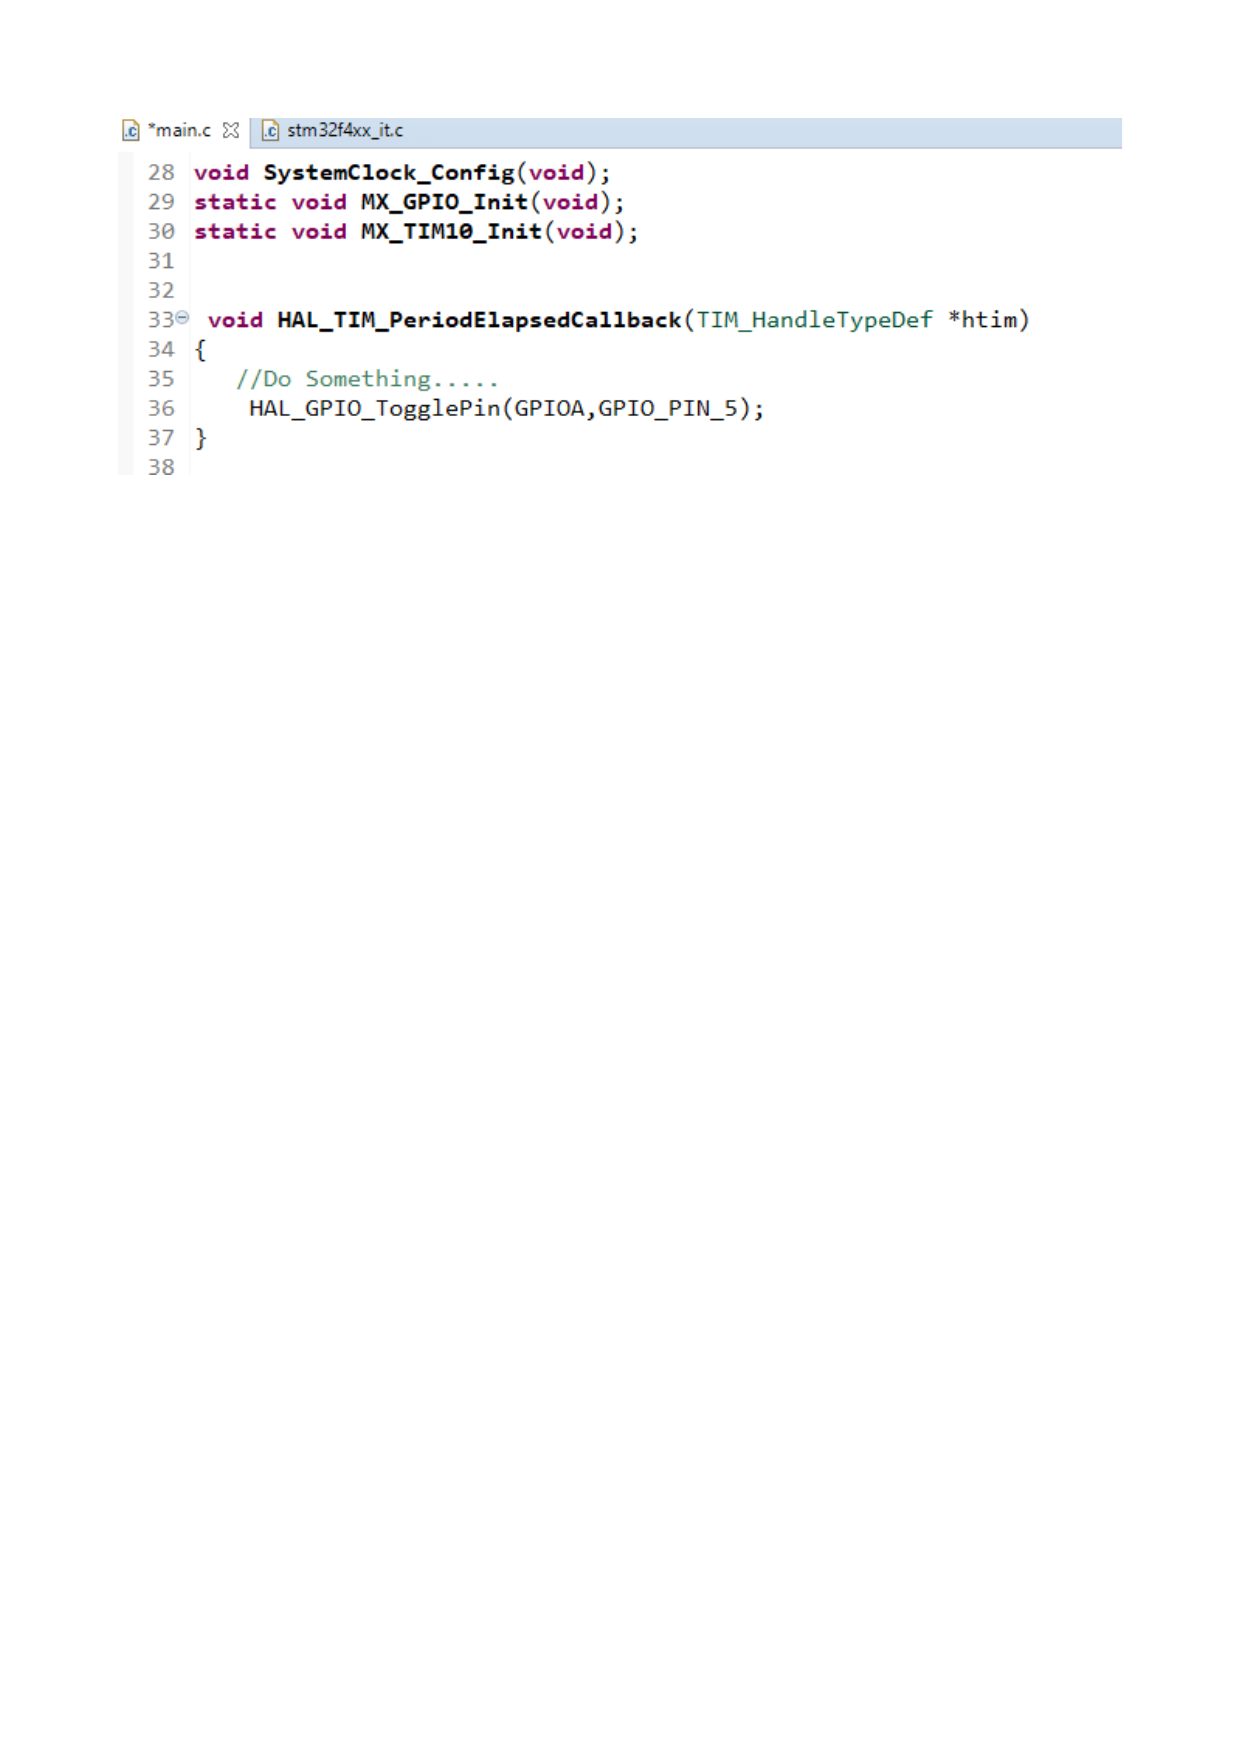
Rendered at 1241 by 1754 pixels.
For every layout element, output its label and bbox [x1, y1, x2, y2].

picture [118, 118, 1123, 475]
